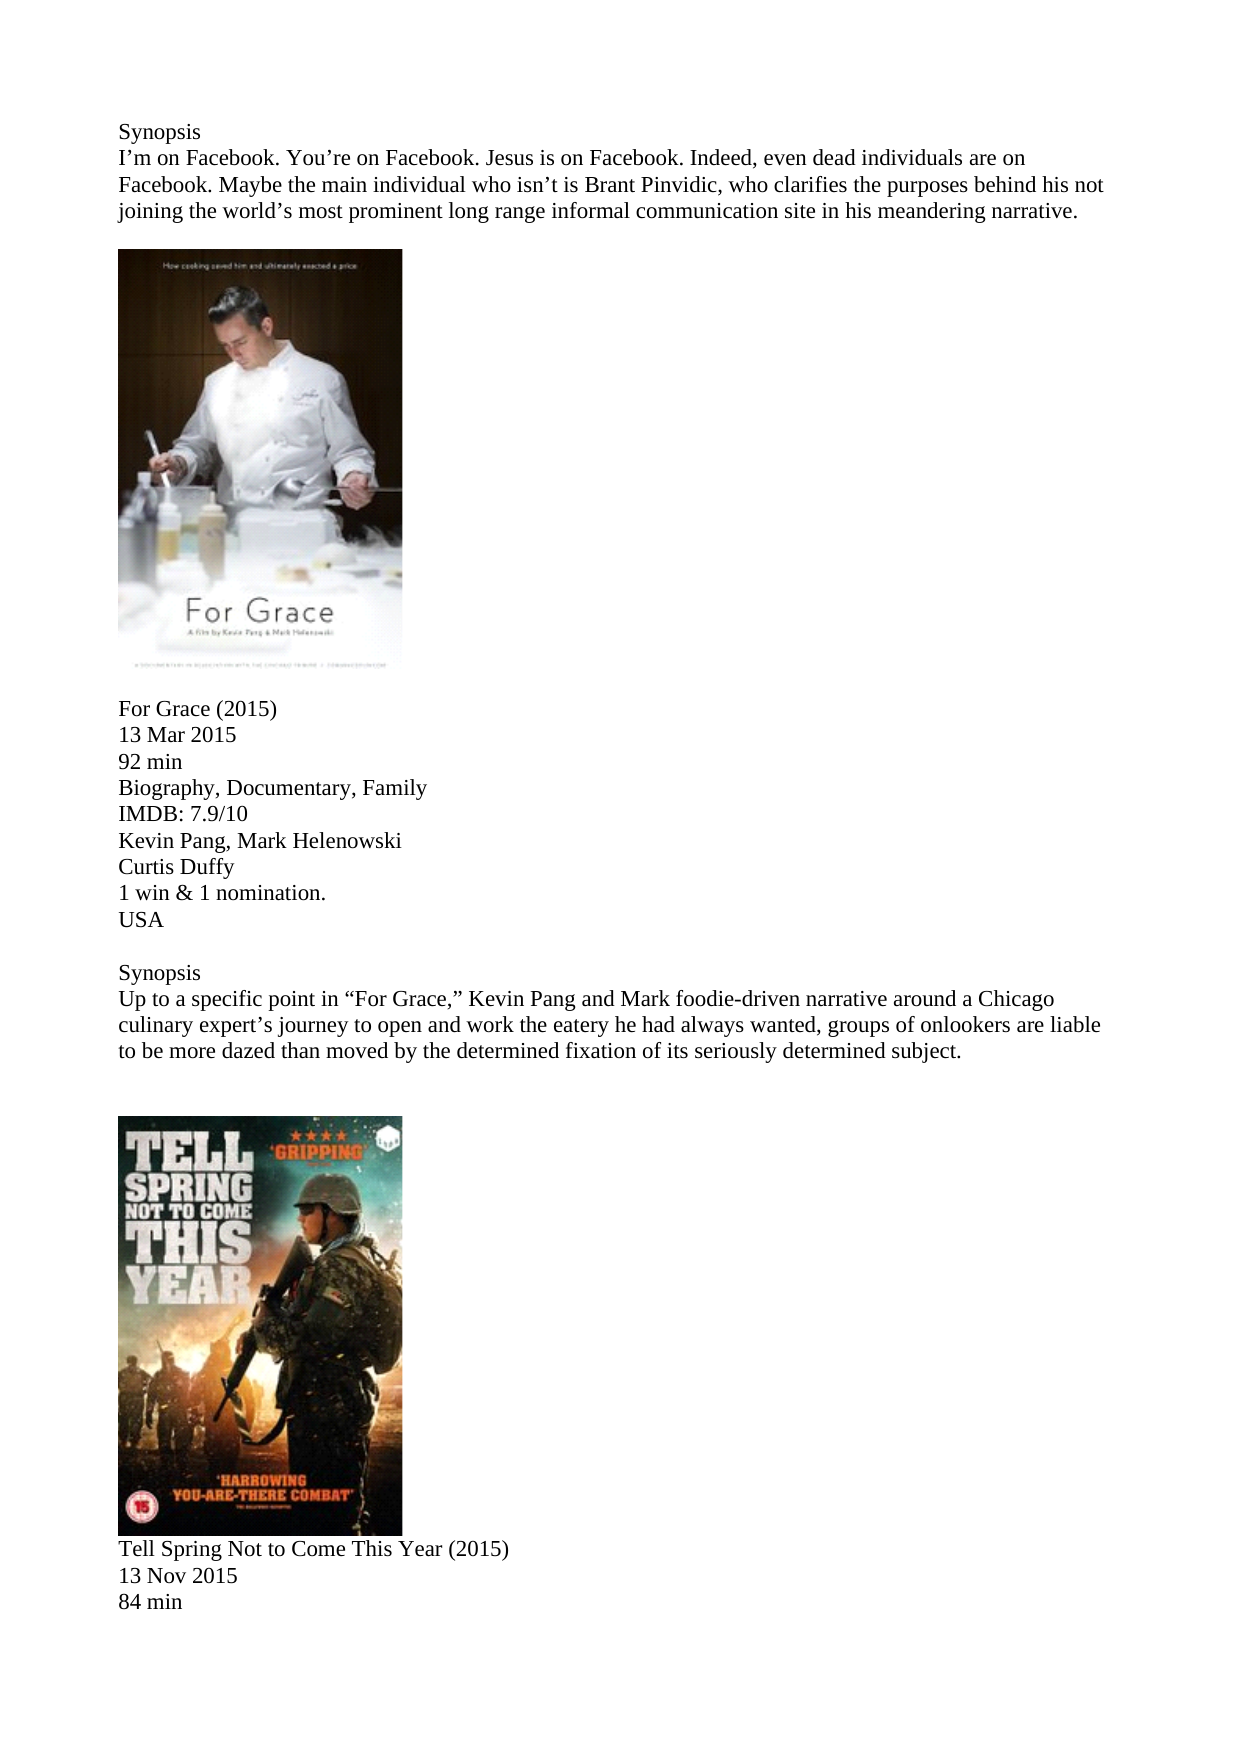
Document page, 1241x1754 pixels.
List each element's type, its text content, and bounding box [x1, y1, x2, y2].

text 1 win & 1 nomination. [118, 879, 1122, 906]
text 84 min [118, 1588, 1122, 1614]
text I’m on Facebook. You’re on Facebook. Jesus is on Facebook. Indeed, even dead individuals are on Facebook. Maybe the main individual who isn’t is Brant Pinvidic, who clarifies the purposes behind his not joining the world’s most prominent long range informal communication site in his meandering narrative. [118, 144, 1122, 223]
text 92 min [118, 748, 1122, 774]
text Up to a specific point in “For Grace,” Kevin Pang and Mark foodie-driven narrative around a Chicago culinary expert’s journey to open and work the eatery he had always wanted, groups of onlookers are liable to be more dazed than moved by the determined fixation of its seriously determined subject. [118, 985, 1122, 1064]
text IMDB: 7.9/10 [118, 800, 1122, 827]
text For Grace (2015) [118, 695, 1122, 721]
text Curtis Duffy [118, 853, 1122, 879]
text 13 Mar 2015 [118, 721, 1122, 748]
text Synopsis [118, 958, 1122, 985]
text USA [118, 906, 1122, 932]
text Kevin Pang, Mark Helenowski [118, 827, 1122, 853]
text Synopsis [118, 118, 1122, 144]
text Tell Spring Not to Come This Year (2015) [118, 1535, 1122, 1562]
text Biography, Documentary, Family [118, 774, 1122, 800]
text 13 Nov 2015 [118, 1562, 1122, 1588]
